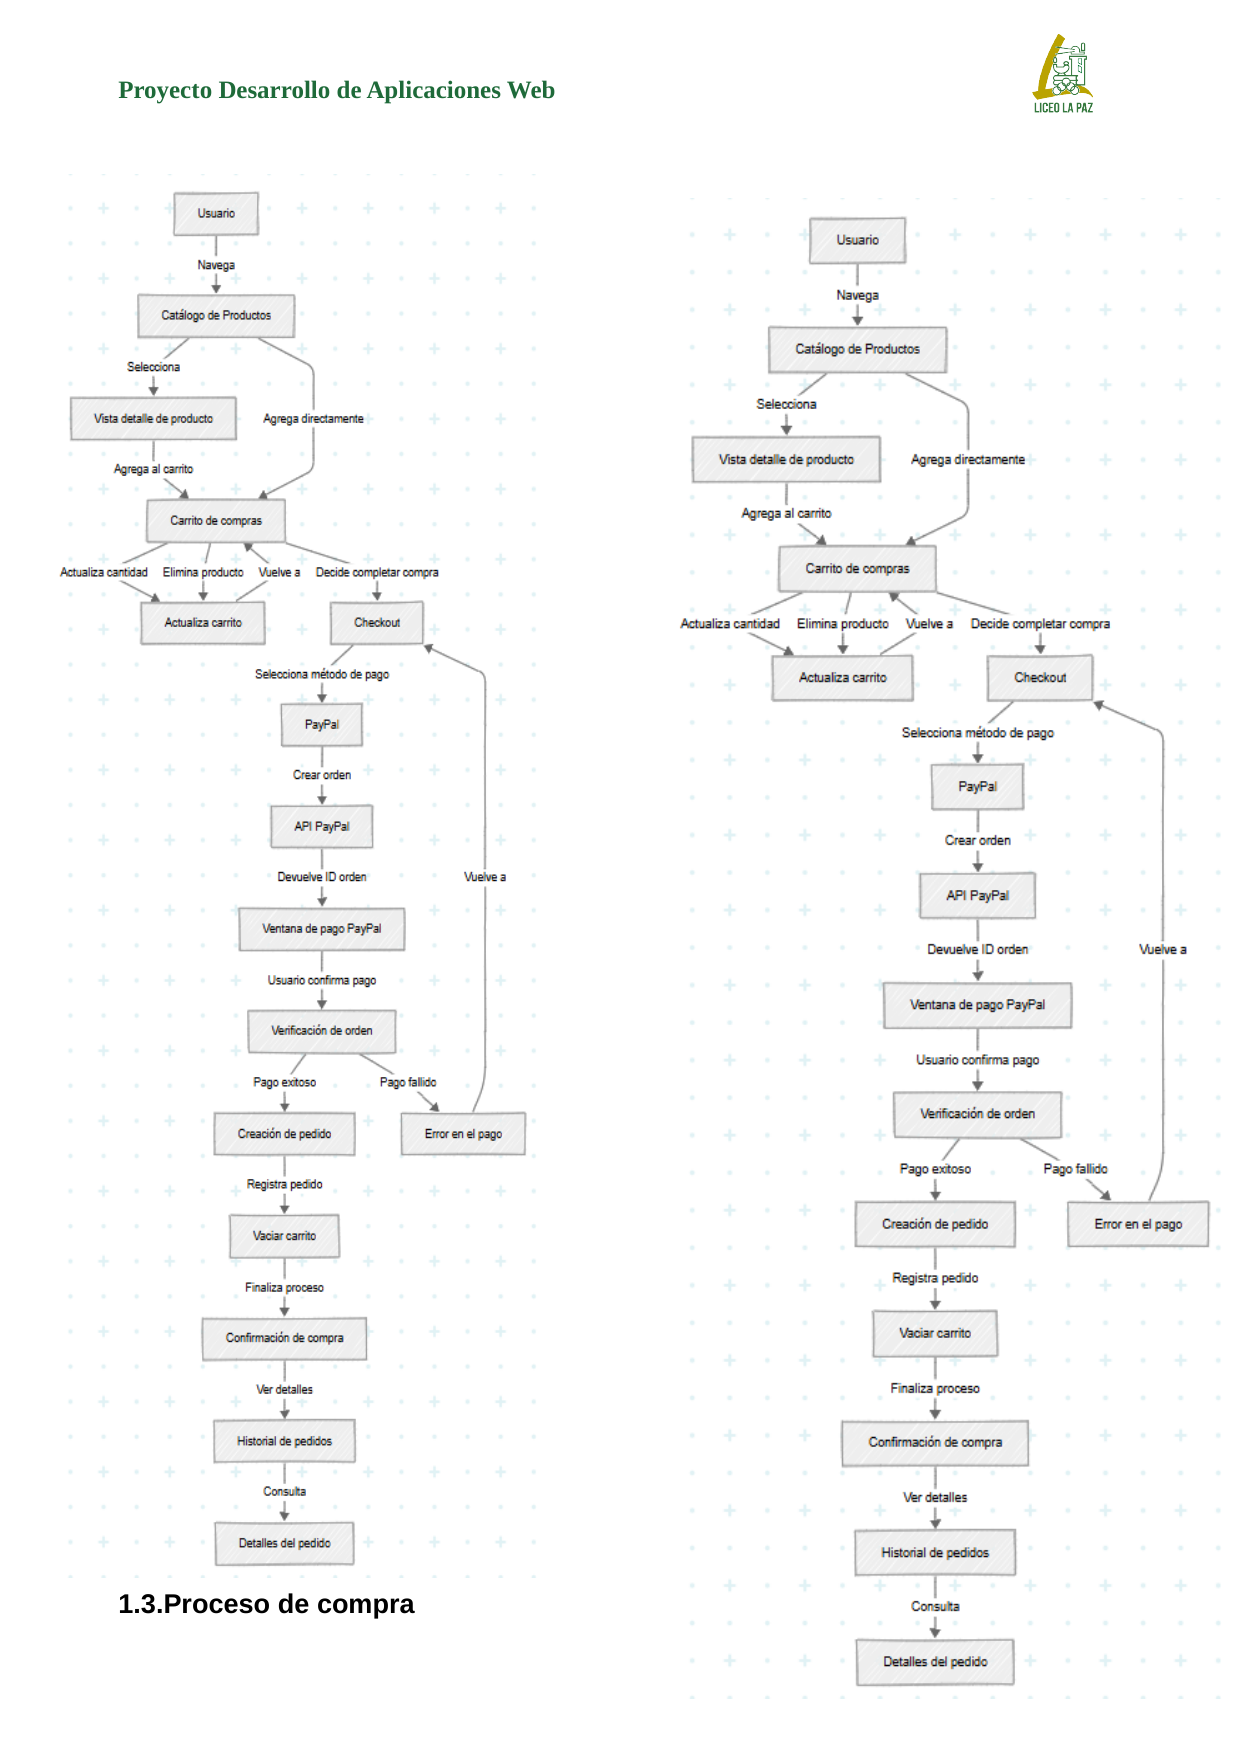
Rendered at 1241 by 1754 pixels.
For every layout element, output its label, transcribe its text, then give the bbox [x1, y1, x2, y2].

picture [669, 198, 1222, 1699]
picture [50, 174, 537, 1578]
subtitle 1.3.Proceso de compra [118, 213, 669, 1619]
picture [1025, 26, 1100, 121]
